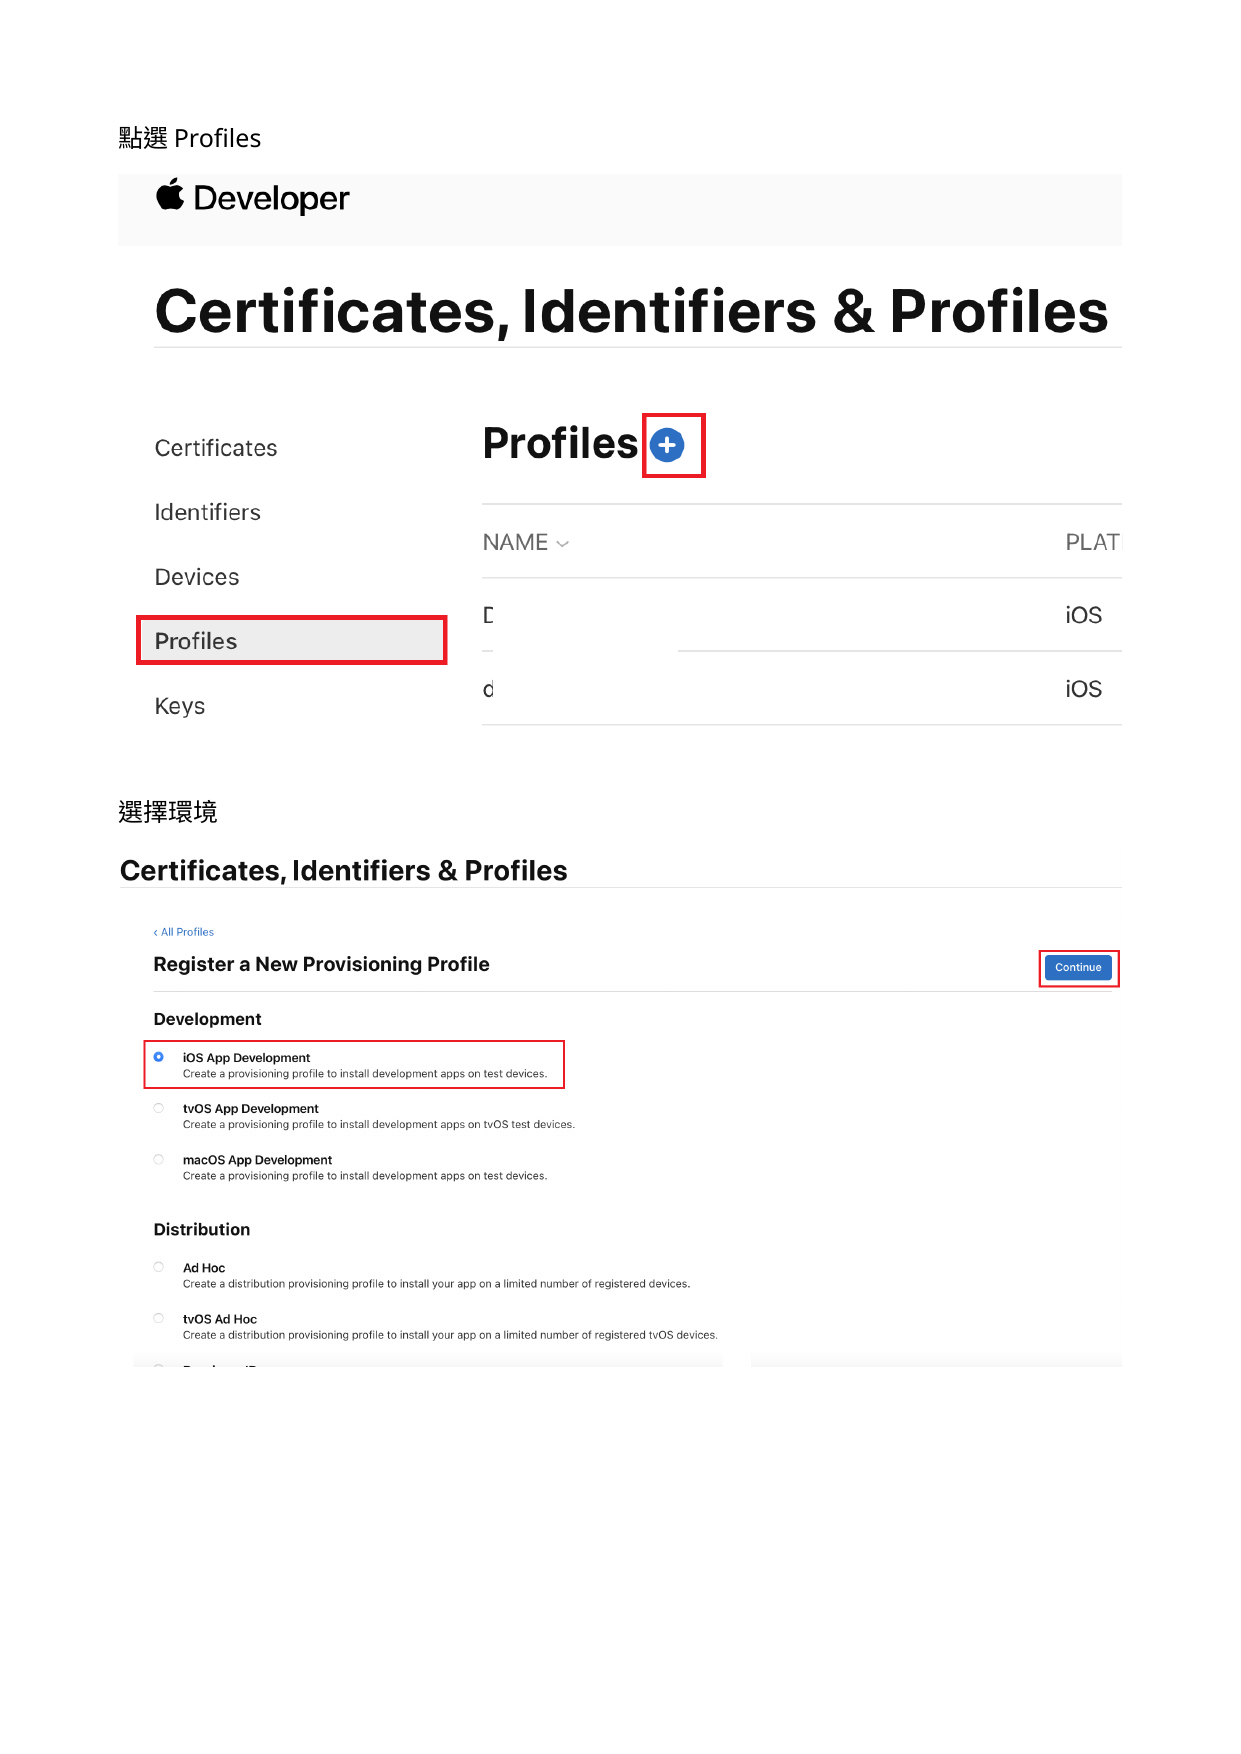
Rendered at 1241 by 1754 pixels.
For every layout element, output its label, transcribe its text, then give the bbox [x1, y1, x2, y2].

text 選擇環境 [118, 793, 1122, 829]
text 點選 Profiles [118, 118, 1122, 154]
picture [118, 174, 1123, 734]
picture [118, 849, 1123, 1367]
